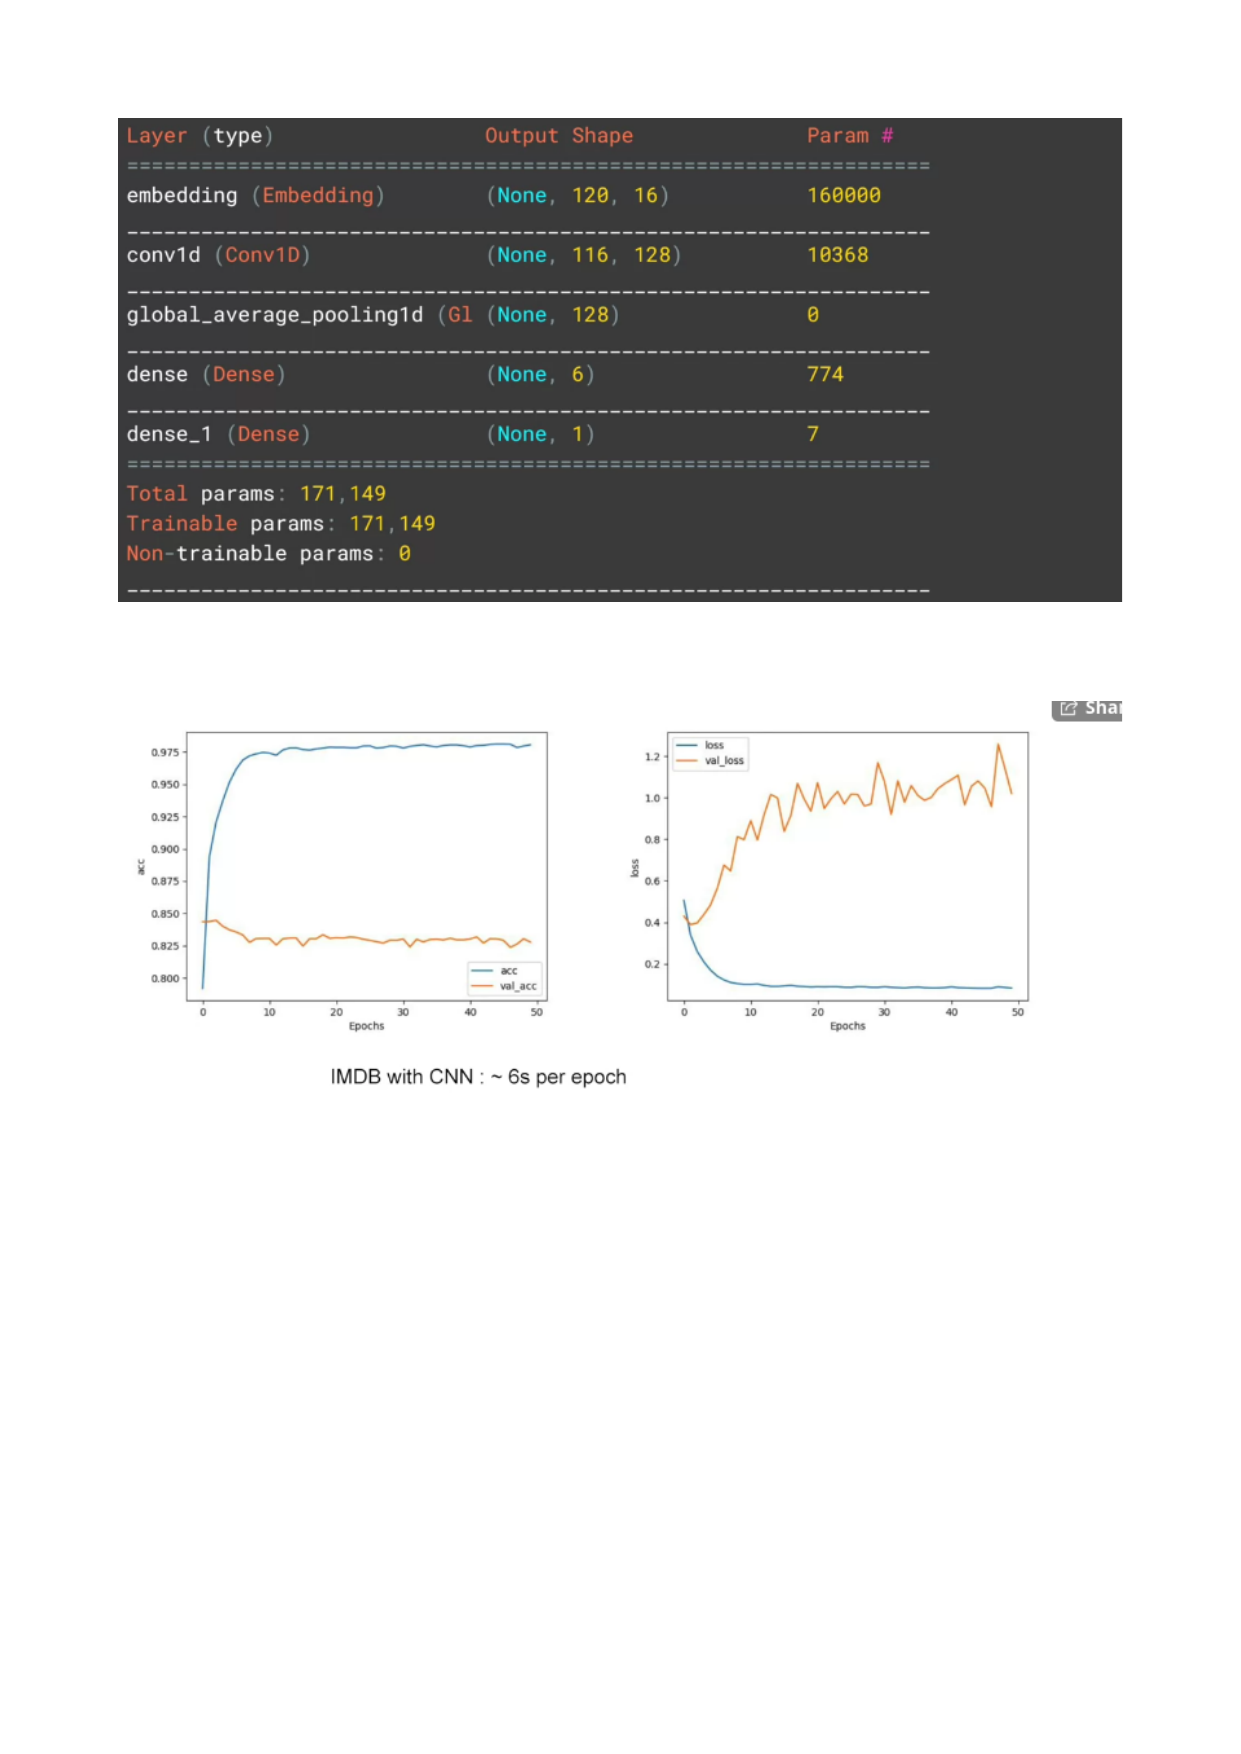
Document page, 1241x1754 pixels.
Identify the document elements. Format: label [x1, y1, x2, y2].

picture [118, 118, 1123, 602]
picture [118, 701, 1123, 1100]
